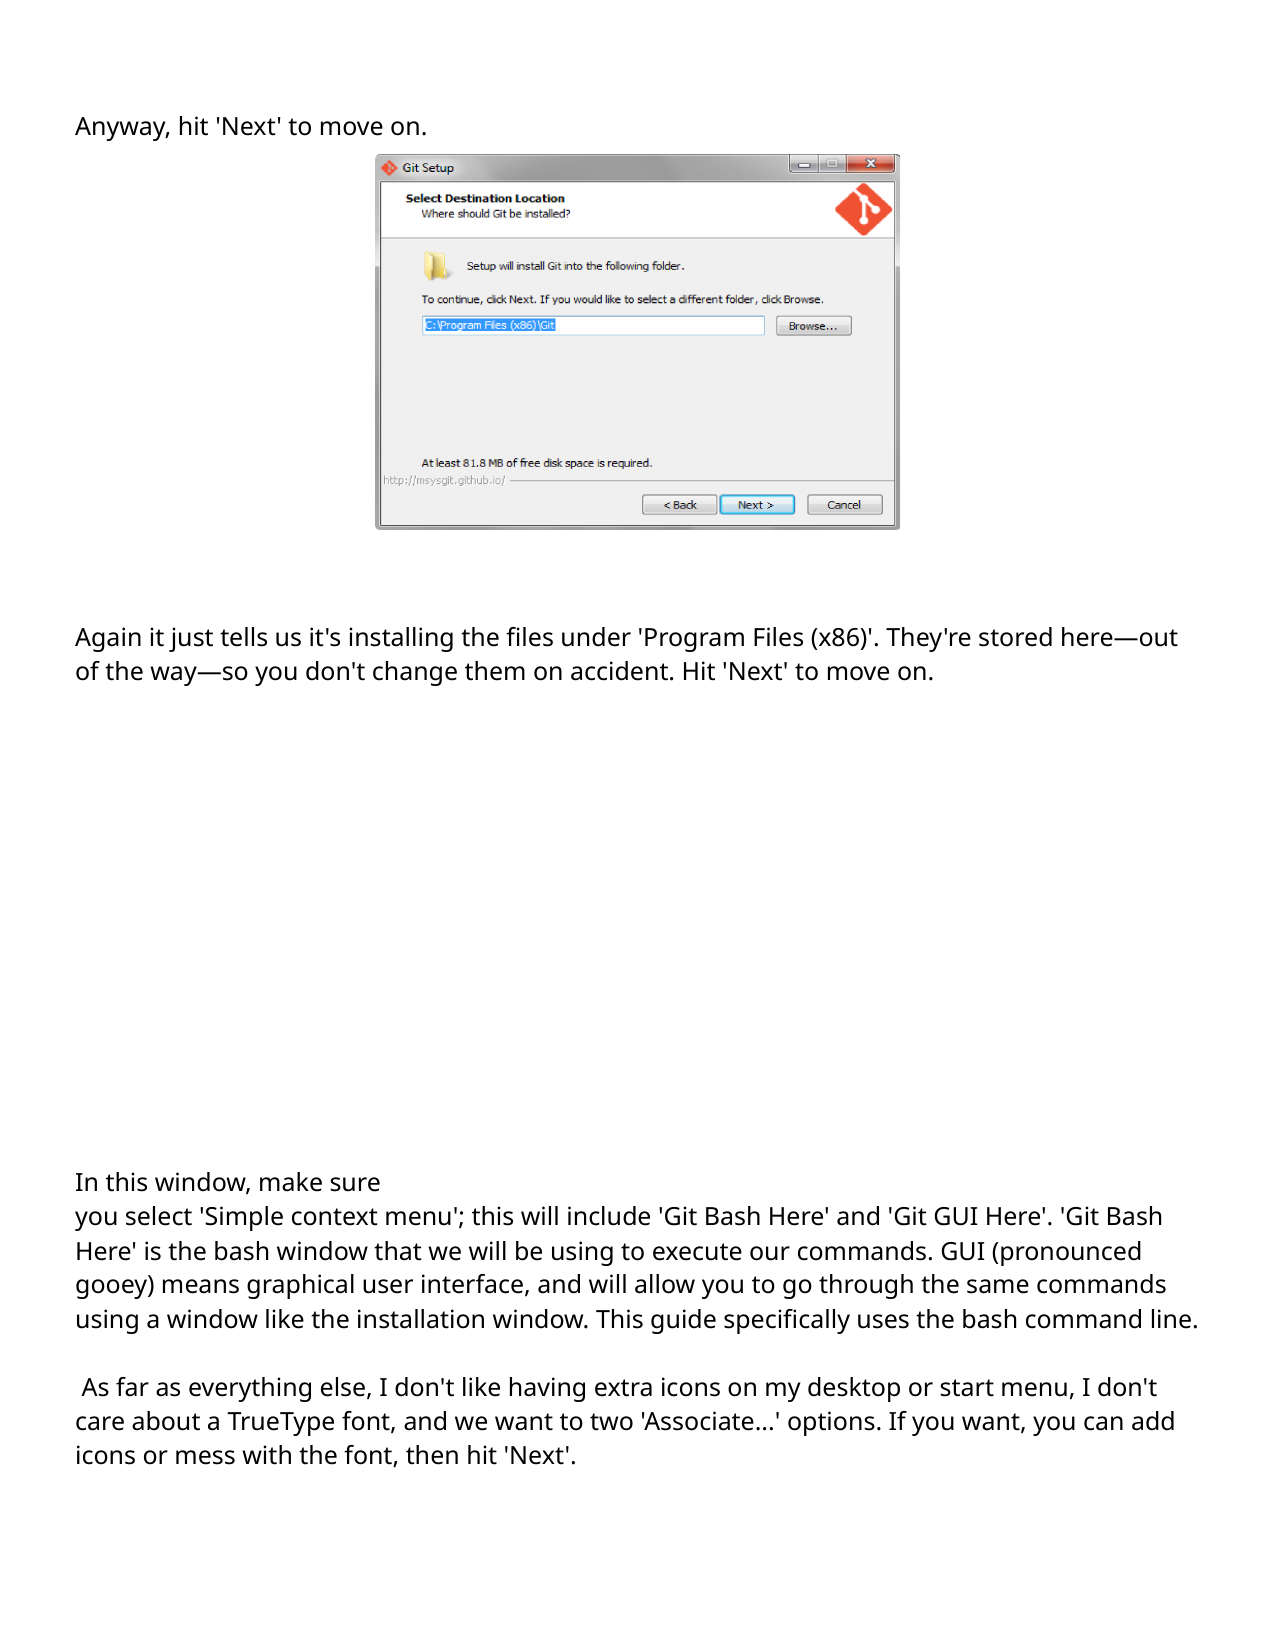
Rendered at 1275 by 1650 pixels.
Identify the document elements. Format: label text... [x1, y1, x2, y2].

text Again it just tells us it's installing the files under 'Program Files (x86)'. They're stored here—out of the way—so you don't change them on accident. Hit 'Next' to move on. [75, 620, 1200, 688]
text In this window, make sure you select 'Simple context menu'; this will include 'Git Bash Here' and 'Git GUI Here'. 'Git Bash Here' is the bash window that we will be using to execute our commands. GUI (pronounced gooey) means graphical user interface, and will allow you to go through the same commands using a window like the installation window. This guide specifically uses the bash command line. [75, 1165, 1200, 1335]
text As far as everything else, I don't like having extra icons on my desktop or start menu, I don't care about a TrueType font, and we want to two 'Associate...' options. If you want, you can add icons or mess with the font, then hit 'Next'. [75, 1369, 1200, 1472]
text Anyway, hit 'Next' to move on. [75, 109, 1200, 143]
picture [375, 154, 901, 530]
